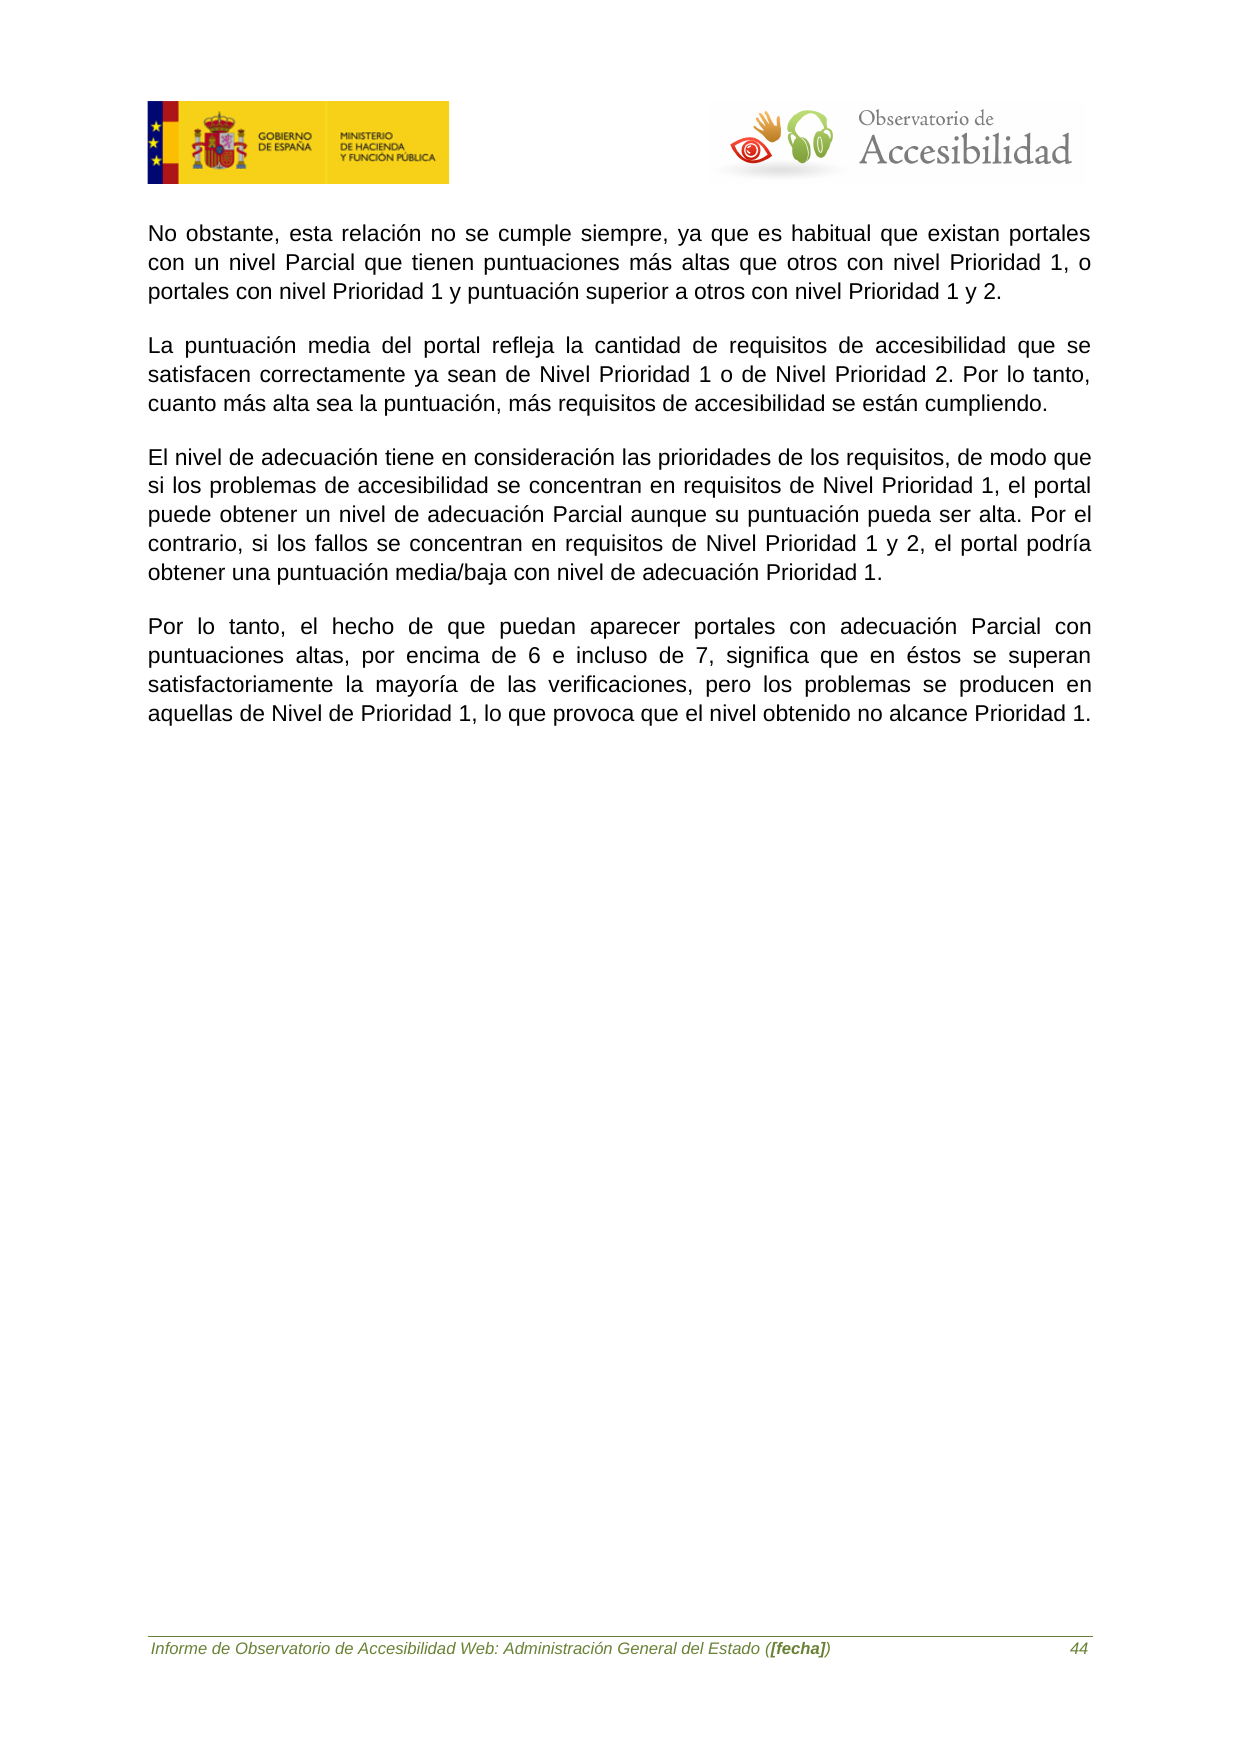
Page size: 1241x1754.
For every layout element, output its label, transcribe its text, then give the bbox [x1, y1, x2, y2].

text Por lo tanto, el hecho de que puedan aparecer portales con adecuación Parcial con puntuaciones altas, por encima de 6 e incluso de 7, significa que en éstos se superan satisfactoriamente la mayoría de las verificaciones, pero los problemas se producen en aquellas de Nivel de Prioridad 1, lo que provoca que el nivel obtenido no alcance Prioridad 1. [148, 613, 1092, 726]
picture [147, 101, 450, 184]
text El nivel de adecuación tiene en consideración las prioridades de los requisitos, de modo que si los problemas de accesibilidad se concentran en requisitos de Nivel Prioridad 1, el portal puede obtener un nivel de adecuación Parcial aunque su puntuación pueda ser alta. Por el contrario, si los fallos se concentran en requisitos de Nivel Prioridad 1 y 2, el portal podría obtener una puntuación media/baja con nivel de adecuación Prioridad 1. [148, 443, 1092, 586]
text No obstante, esta relación no se cumple siempre, ya que es habitual que existan portales con un nivel Parcial que tienen puntuaciones más altas que otros con nivel Prioridad 1, o portales con nivel Prioridad 1 y puntuación superior a otros con nivel Prioridad 1 y 2. [148, 220, 1092, 304]
text La puntuación media del portal refleja la cantidad de requisitos de accesibilidad que se satisfacen correctamente ya sean de Nivel Prioridad 1 o de Nivel Prioridad 2. Por lo tanto, cuanto más alta sea la puntuación, más requisitos de accesibilidad se están cumpliendo. [148, 332, 1092, 416]
picture [710, 101, 1086, 184]
